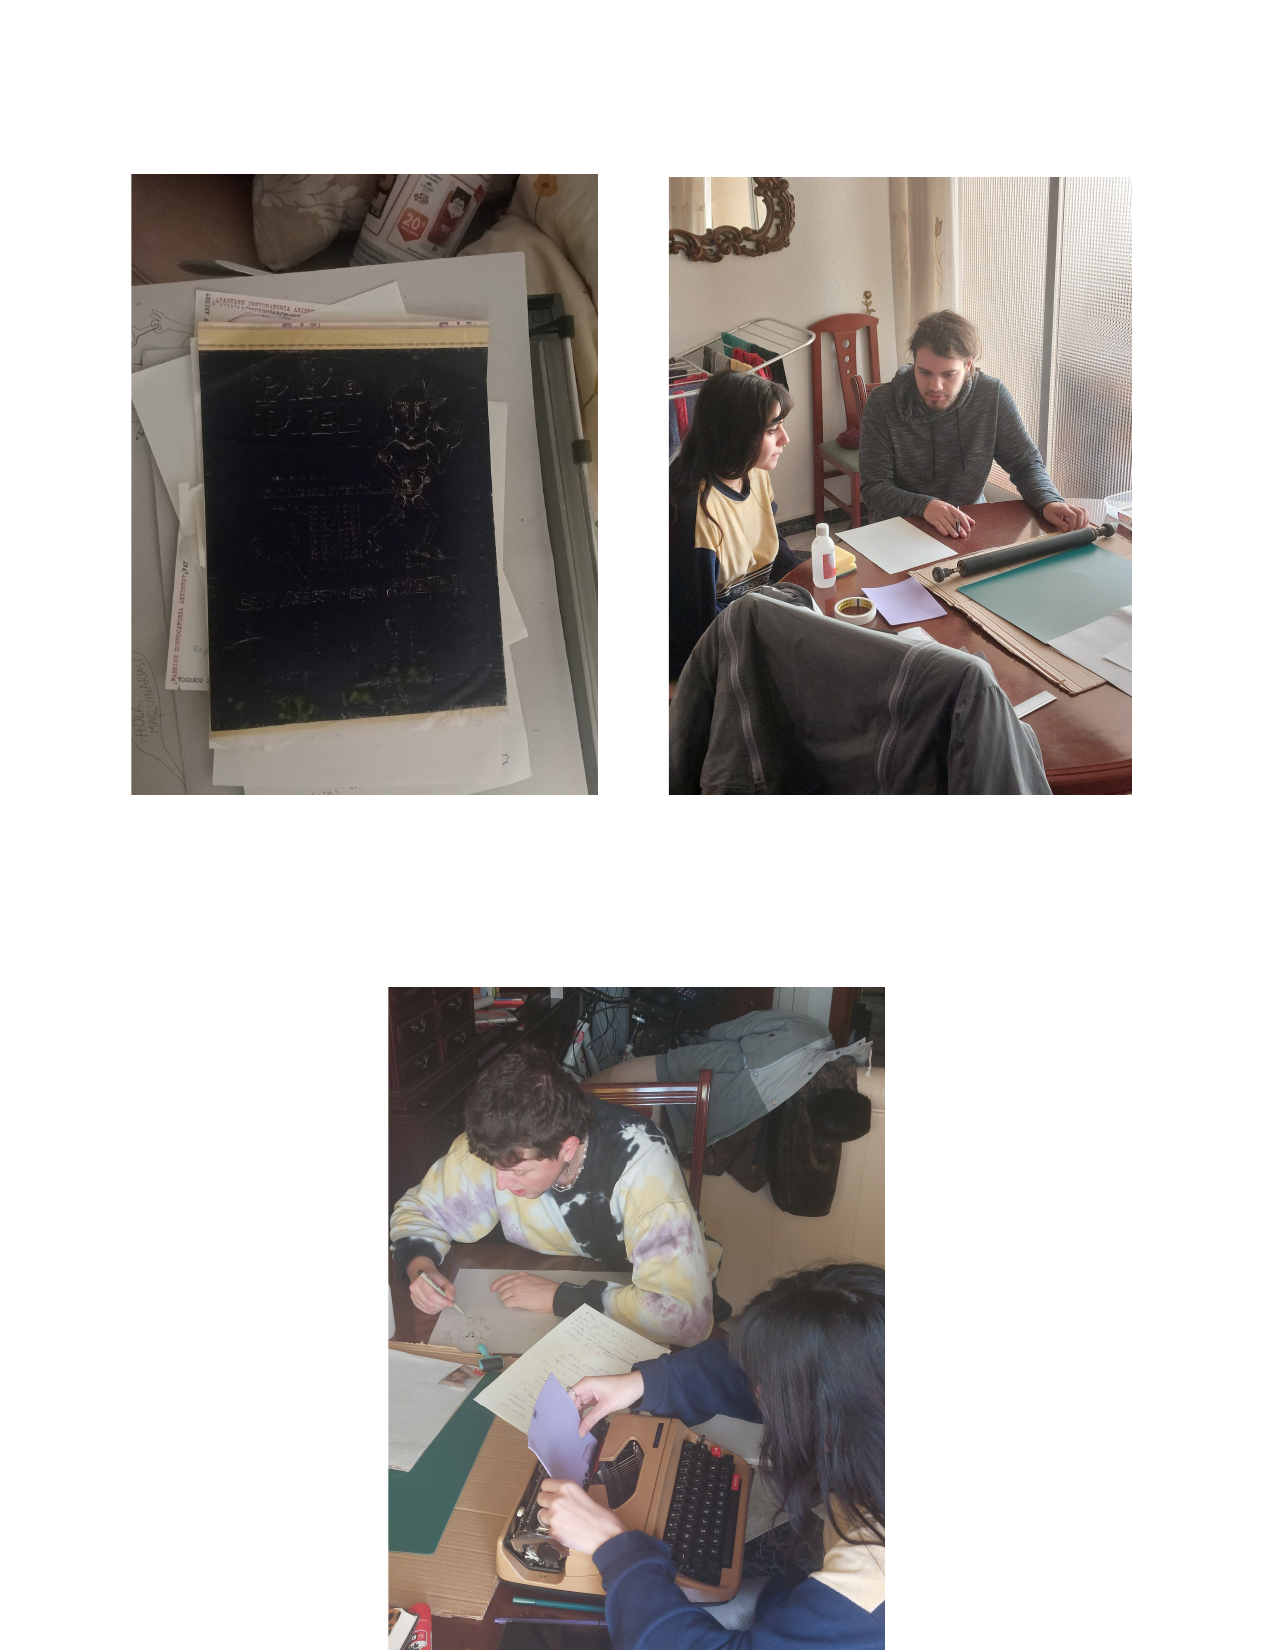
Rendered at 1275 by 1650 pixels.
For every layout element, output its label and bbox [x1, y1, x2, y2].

picture [668, 177, 1132, 795]
picture [131, 174, 598, 795]
picture [388, 987, 885, 1650]
